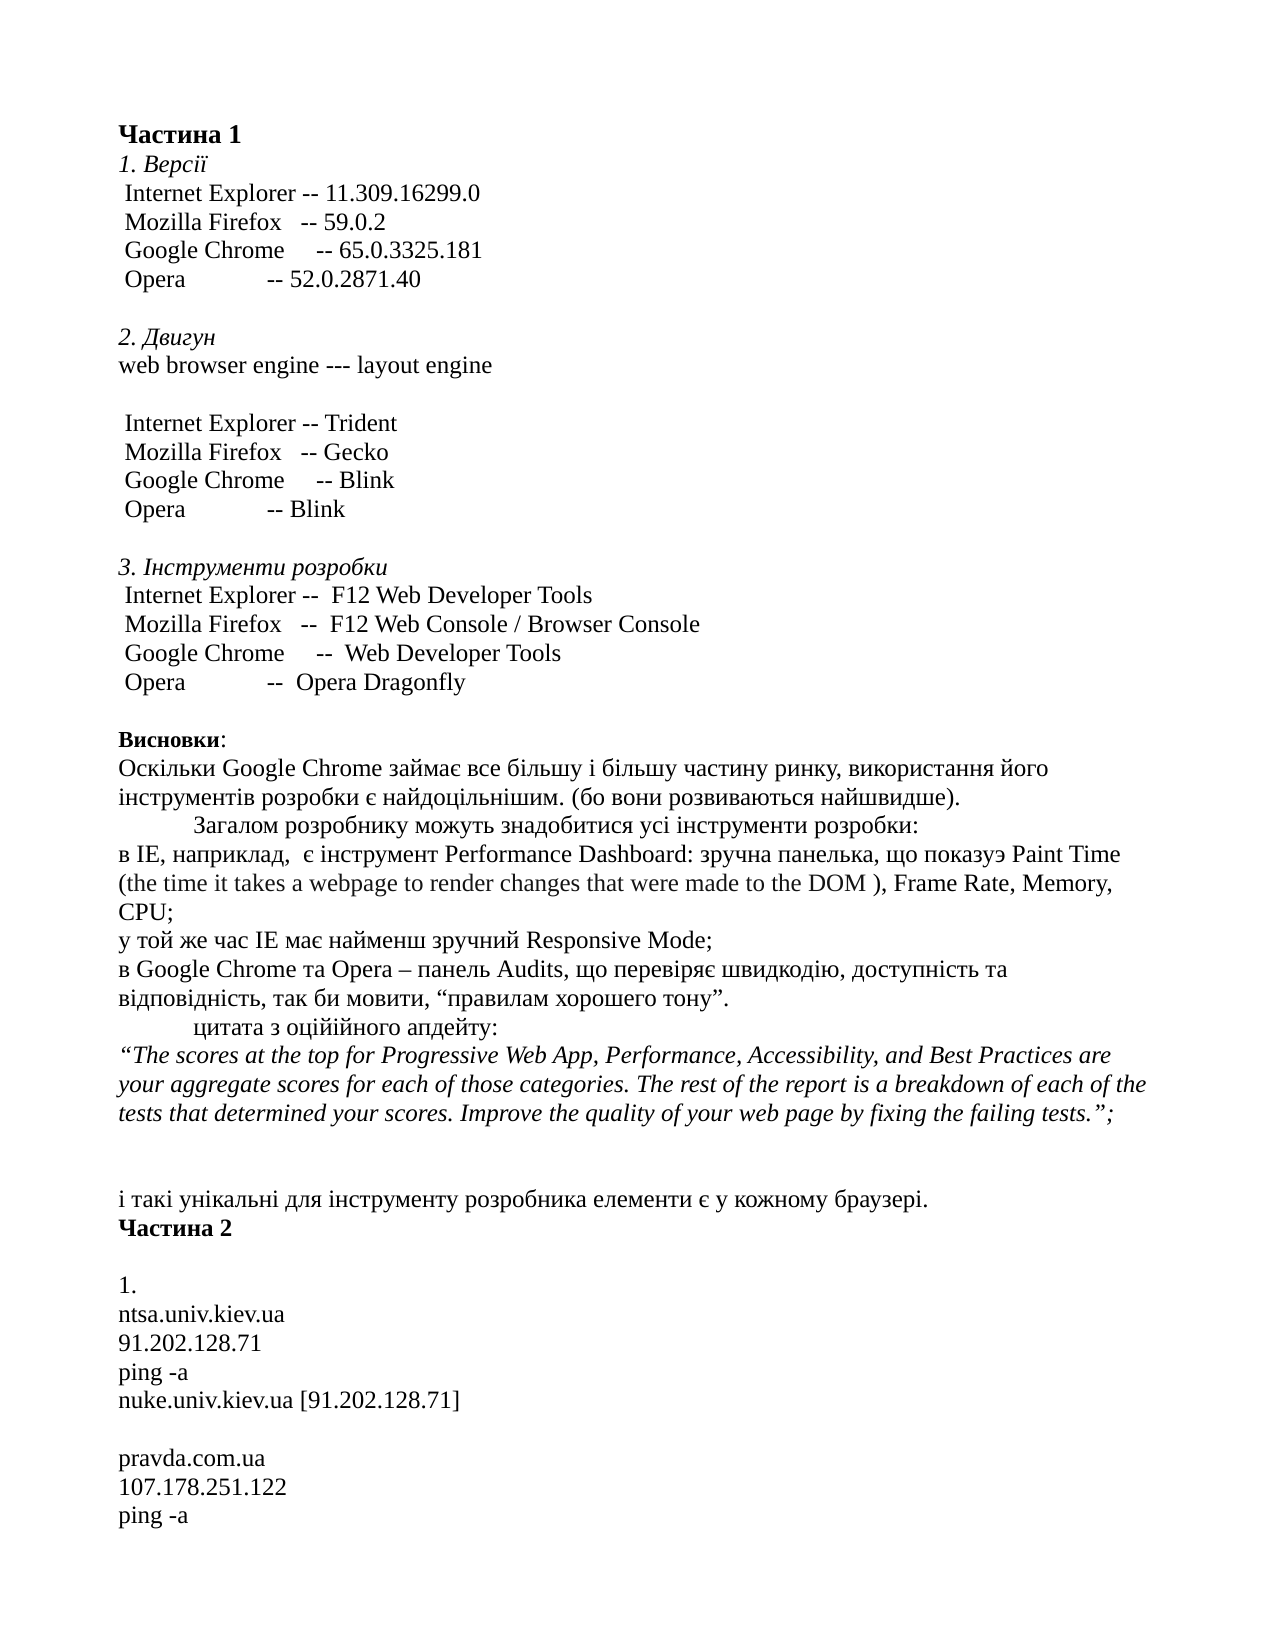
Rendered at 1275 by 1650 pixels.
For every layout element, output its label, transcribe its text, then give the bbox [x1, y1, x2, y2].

text 107.178.251.122 [118, 1472, 1157, 1501]
text “The scores at the top for Progressive Web App, Performance, Accessibility, and Best Practices are your aggregate scores for each of those categories. The rest of the report is a breakdown of each of the tests that determined your scores. Improve the quality of your web page by fixing the failing tests.”; [118, 1041, 1157, 1127]
text Google Chrome -- Blink [118, 466, 1157, 494]
text pravda.com.ua [118, 1443, 1157, 1472]
text Mozilla Firefox -- Gecko [118, 437, 1157, 466]
text Mozilla Firefox -- 59.0.2 [118, 207, 1157, 236]
text цитата з оційійного апдейту: [118, 1012, 1157, 1041]
text у той же час IE має найменш зручний Responsive Mode; [118, 926, 1157, 954]
text ping -a [118, 1501, 1157, 1529]
text 91.202.128.71 [118, 1328, 1157, 1357]
text в Google Chrome та Opera – панель Audits, що перевіряє швидкодію, доступність та відповідність, так би мовити, “правилам хорошего тону”. [118, 954, 1157, 1012]
text 3. Інструменти розробки [118, 552, 1157, 581]
text 2. Двигун [118, 322, 1157, 351]
text Mozilla Firefox -- F12 Web Console / Browser Console [118, 609, 1157, 638]
text Opera -- 52.0.2871.40 [118, 264, 1157, 293]
text і такі унікальні для інструменту розробника елементи є у кожному браузері. [118, 1184, 1157, 1213]
text ping -a [118, 1357, 1157, 1386]
text web browser engine --- layout engine [118, 351, 1157, 379]
text Google Chrome -- 65.0.3325.181 [118, 236, 1157, 264]
text 1. Версії [118, 149, 1157, 178]
text nuke.univ.kiev.ua [91.202.128.71] [118, 1386, 1157, 1414]
text Internet Explorer -- 11.309.16299.0 [118, 178, 1157, 207]
text Internet Explorer -- F12 Web Developer Tools [118, 581, 1157, 609]
text Частина 2 [118, 1213, 1157, 1242]
text Opera -- Blink [118, 494, 1157, 523]
text Internet Explorer -- Trident [118, 408, 1157, 437]
text Opera -- Opera Dragonfly [118, 667, 1157, 696]
text Google Chrome -- Web Developer Tools [118, 638, 1157, 667]
text 1. [118, 1271, 1157, 1299]
text в IE, наприклад, є інструмент Performance Dashboard: зручна панелька, що показуэ Paint Time (the time it takes a webpage to render changes that were made to the DOM ), Frame Rate, Memory, CPU; [118, 839, 1157, 926]
text Загалом розробнику можуть знадобитися усі інструменти розробки: [118, 811, 1157, 839]
text ntsa.univ.kiev.ua [118, 1299, 1157, 1328]
text Частина 1 [118, 118, 1157, 149]
text Висновки: [118, 724, 1157, 753]
text Оскільки Google Chrome займає все більшу і більшу частину ринку, використання його інструментів розробки є найдоцільнішим. (бо вони розвиваються найшвидше). [118, 753, 1157, 811]
